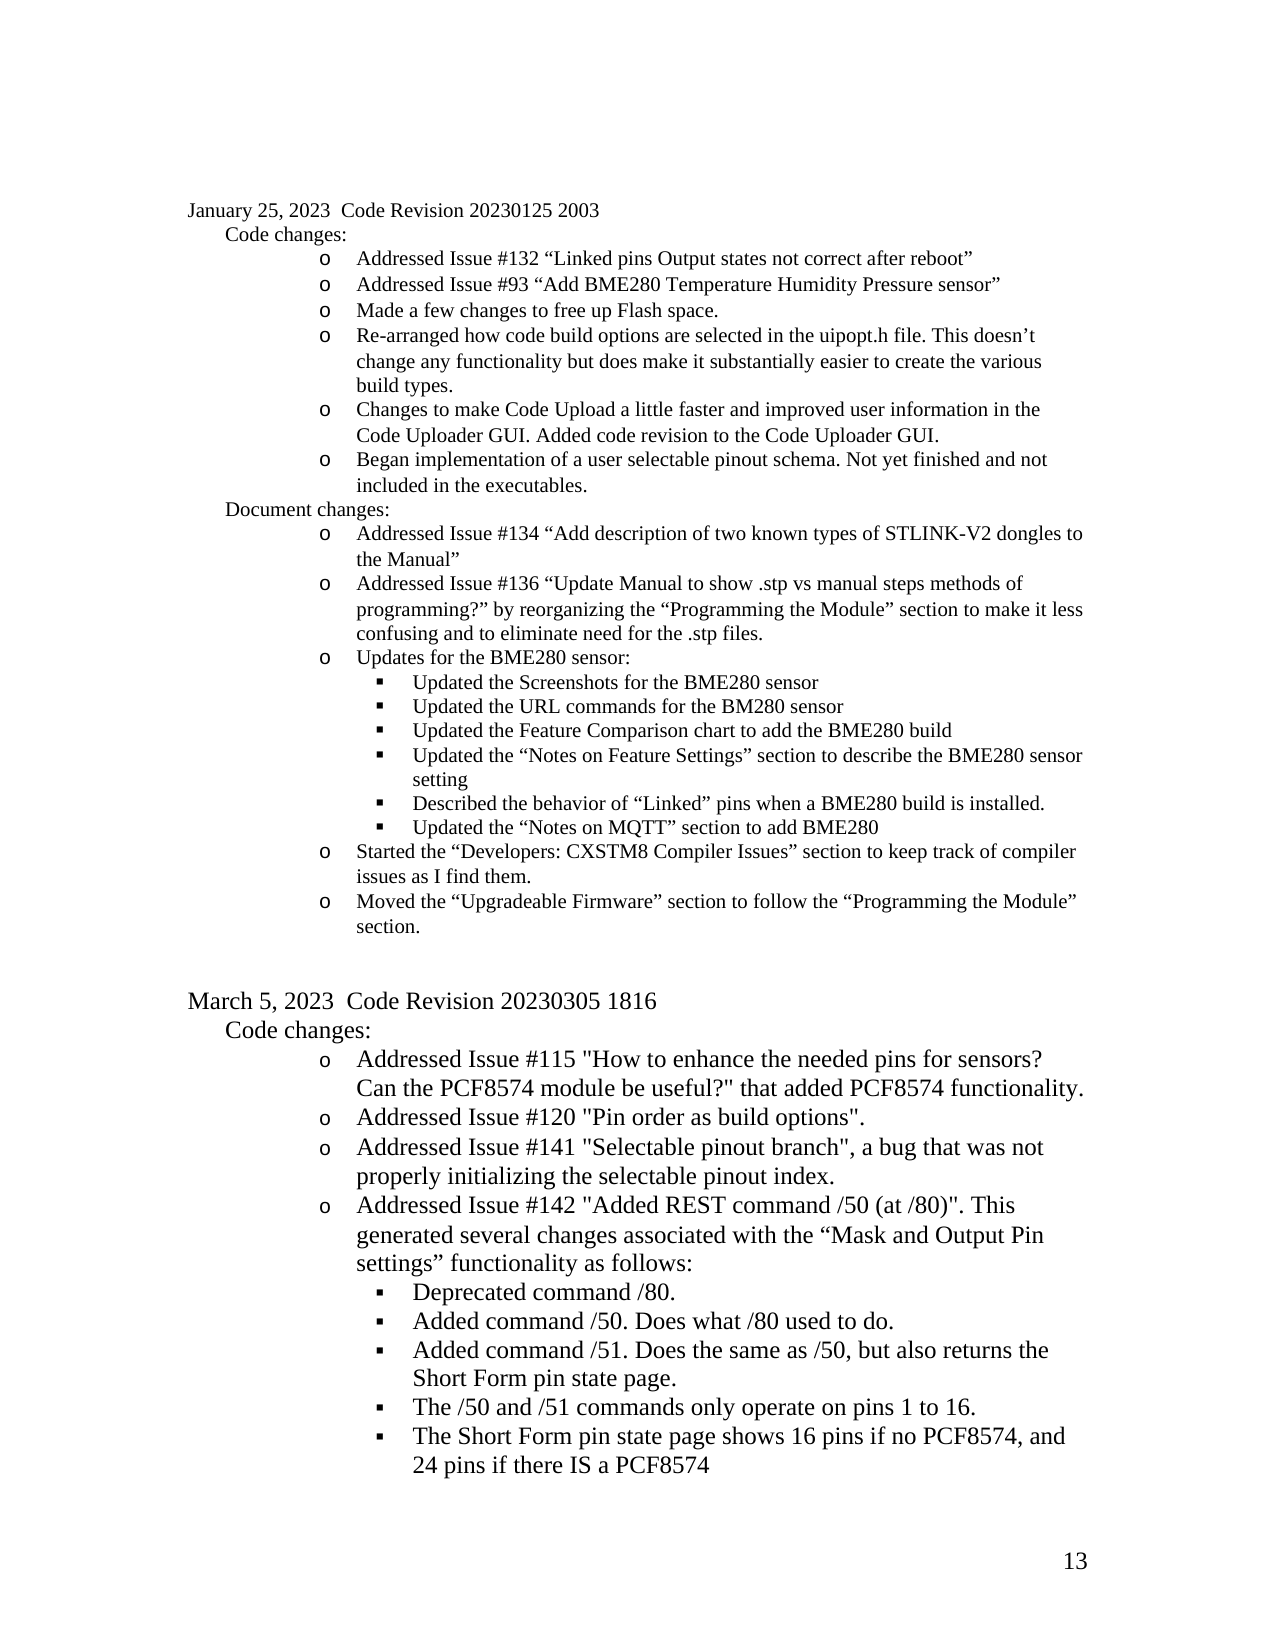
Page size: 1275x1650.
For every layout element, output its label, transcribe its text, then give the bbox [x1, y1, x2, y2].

list Changes to make Code Upload a little faster and improved user information in the Code Uploader GUI. Added code revision to the Code Uploader GUI. [319, 397, 1087, 447]
text Code changes: [225, 222, 1087, 246]
list Updated the “Notes on Feature Settings” section to describe the BME280 sensor setting [375, 742, 1087, 791]
list Updated the Screenshots for the BME280 sensor [375, 670, 1087, 694]
list Addressed Issue #141 "Selectable pinout branch", a bug that was not properly initializing the selectable pinout index. [319, 1132, 1087, 1190]
list Addressed Issue #93 “Add BME280 Temperature Humidity Pressure sensor” [319, 272, 1087, 298]
list Began implementation of a user selectable pinout schema. Not yet finished and not included in the executables. [319, 447, 1087, 497]
list Addressed Issue #136 “Update Manual to show .stp vs manual steps methods of programming?” by reorganizing the “Programming the Module” section to make it less confusing and to eliminate need for the .stp files. [319, 571, 1087, 644]
list Re-arranged how code build options are selected in the uipopt.h file. This doesn’t change any functionality but does make it substantially easier to create the various build types. [319, 323, 1087, 397]
list Addressed Issue #115 "How to enhance the needed pins for sensors? Can the PCF8574 module be useful?" that added PCF8574 functionality. [319, 1044, 1087, 1102]
text Code changes: [225, 1015, 1087, 1044]
list Updated the Feature Comparison chart to add the BME280 build [375, 718, 1087, 742]
list The /50 and /51 commands only operate on pins 1 to 16. [375, 1392, 1087, 1421]
list Addressed Issue #134 “Add description of two known types of STLINK-V2 dongles to the Manual” [319, 521, 1087, 571]
list Addressed Issue #132 “Linked pins Output states not correct after reboot” [319, 246, 1087, 272]
list Deprecated command /80. [375, 1277, 1087, 1306]
list Added command /51. Does the same as /50, but also returns the Short Form pin state page. [375, 1335, 1087, 1392]
list Made a few changes to free up Flash space. [319, 298, 1087, 323]
list Described the behavior of “Linked” pins when a BME280 build is installed. [375, 791, 1087, 815]
list Moved the “Upgradeable Firmware” section to follow the “Programming the Module” section. [319, 888, 1087, 938]
text March 5, 2023 Code Revision 20230305 1816 [187, 986, 1087, 1015]
text Document changes: [225, 497, 1087, 521]
list Updated the “Notes on MQTT” section to add BME280 [375, 815, 1087, 839]
list Updates for the BME280 sensor: [319, 644, 1087, 670]
list The Short Form pin state page shows 16 pins if no PCF8574, and 24 pins if there IS a PCF8574 [375, 1421, 1087, 1478]
list Updated the URL commands for the BM280 sensor [375, 694, 1087, 718]
text January 25, 2023 Code Revision 20230125 2003 [187, 198, 1087, 222]
list Addressed Issue #142 "Added REST command /50 (at /80)". This generated several changes associated with the “Mask and Output Pin settings” functionality as follows: [319, 1190, 1087, 1277]
list Started the “Developers: CXSTM8 Compiler Issues” section to keep track of compiler issues as I find them. [319, 839, 1087, 888]
list Added command /50. Does what /80 used to do. [375, 1306, 1087, 1335]
list Addressed Issue #120 "Pin order as build options". [319, 1102, 1087, 1132]
